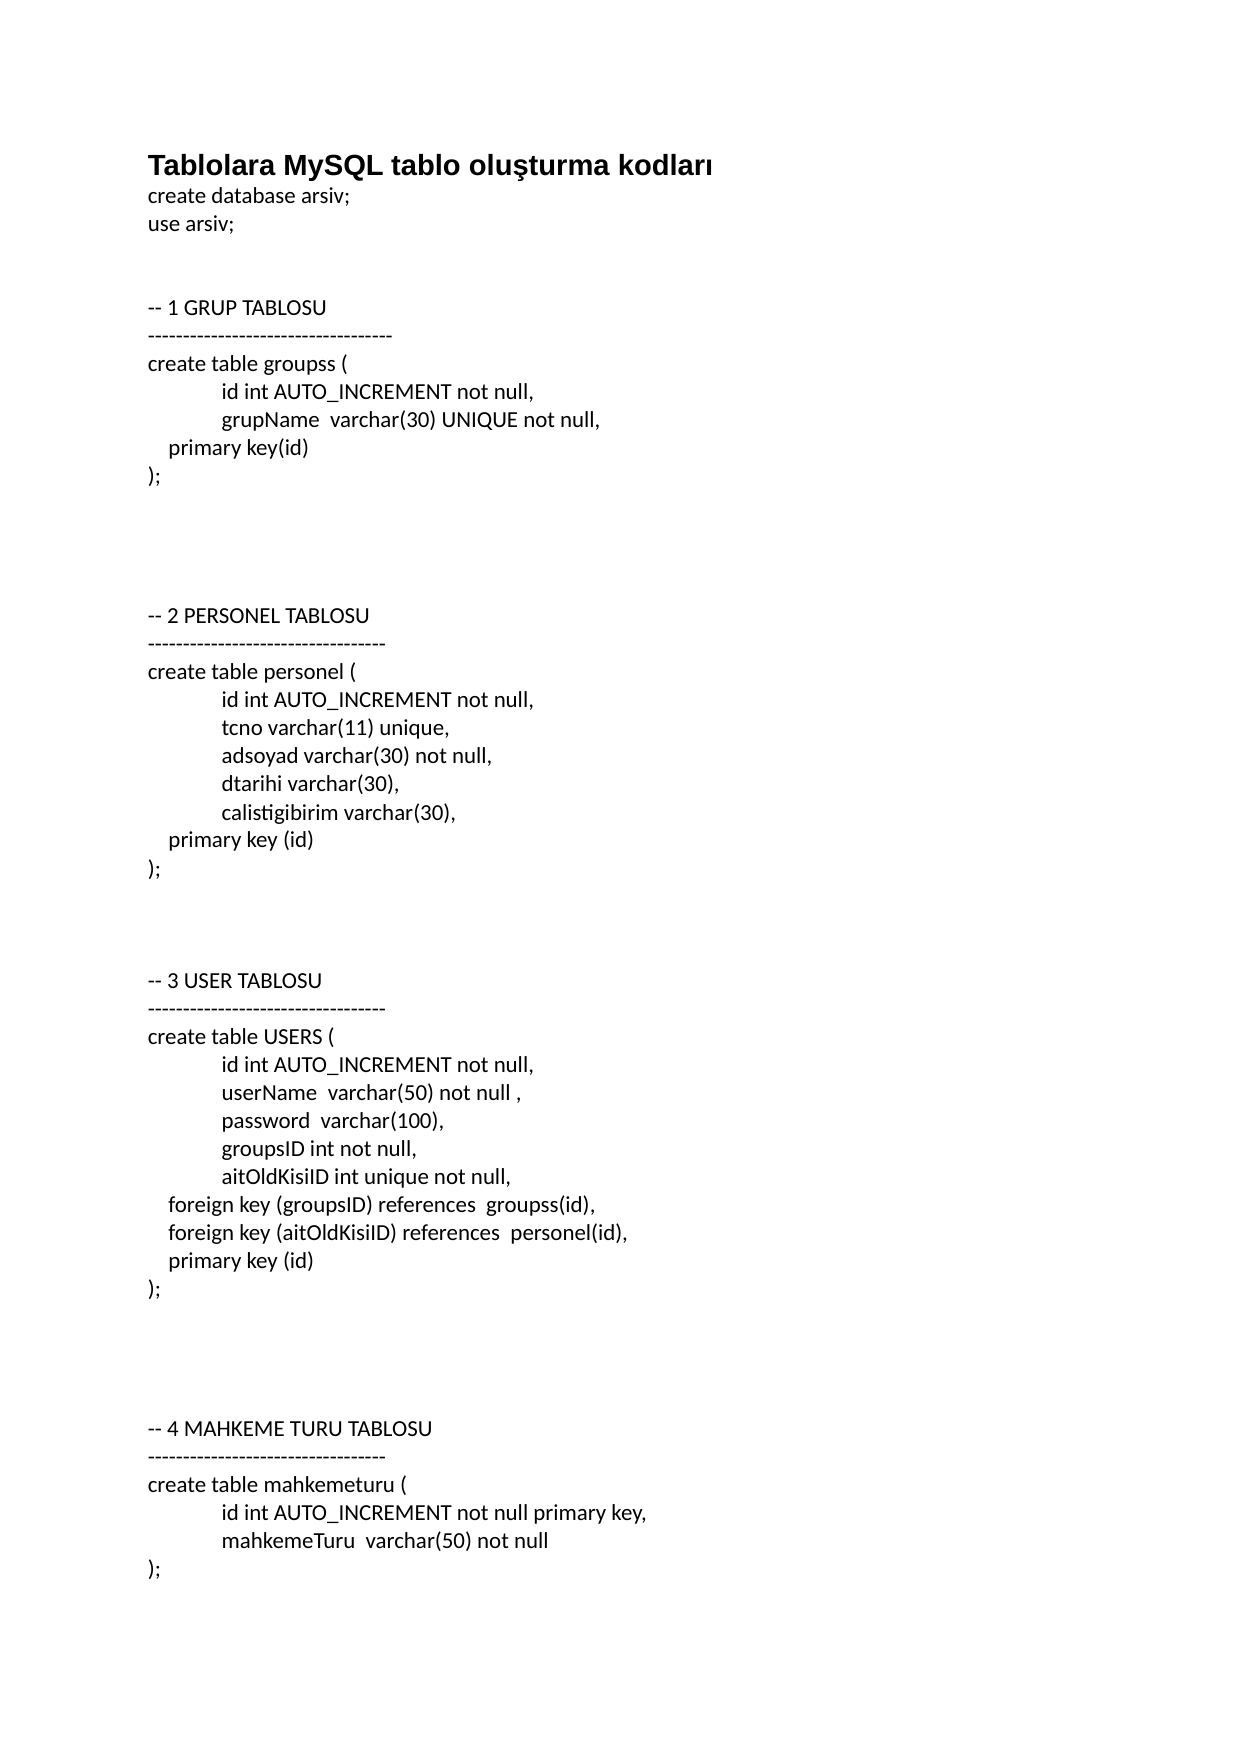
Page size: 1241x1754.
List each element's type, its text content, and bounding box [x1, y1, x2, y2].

text ----------------------------------- [148, 321, 1093, 349]
text ); [148, 1554, 1093, 1582]
text groupsID int not null, [148, 1134, 1093, 1162]
text create table groupss ( [148, 349, 1093, 377]
text dtarihi varchar(30), [148, 769, 1093, 798]
subtitle Tablolara MySQL tablo oluşturma kodları [148, 148, 1093, 181]
text -- 3 USER TABLOSU [148, 966, 1093, 994]
text aitOldKisiID int unique not null, [148, 1162, 1093, 1190]
text adsoyad varchar(30) not null, [148, 742, 1093, 769]
text grupName varchar(30) UNIQUE not null, [148, 405, 1093, 433]
text ---------------------------------- [148, 994, 1093, 1022]
text ---------------------------------- [148, 629, 1093, 657]
text use arsiv; [148, 209, 1093, 237]
text foreign key (groupsID) references groupss(id), [148, 1190, 1093, 1218]
text id int AUTO_INCREMENT not null, [148, 1050, 1093, 1078]
text id int AUTO_INCREMENT not null primary key, [148, 1498, 1093, 1526]
text mahkemeTuru varchar(50) not null [148, 1526, 1093, 1554]
text id int AUTO_INCREMENT not null, [148, 377, 1093, 405]
text primary key (id) [148, 826, 1093, 854]
text -- 2 PERSONEL TABLOSU [148, 601, 1093, 629]
text id int AUTO_INCREMENT not null, [148, 686, 1093, 713]
text create table personel ( [148, 657, 1093, 686]
text password varchar(100), [148, 1106, 1093, 1134]
text tcno varchar(11) unique, [148, 713, 1093, 742]
text create table mahkemeturu ( [148, 1470, 1093, 1498]
text ); [148, 461, 1093, 489]
text foreign key (aitOldKisiID) references personel(id), [148, 1218, 1093, 1246]
text primary key(id) [148, 433, 1093, 461]
text userName varchar(50) not null , [148, 1078, 1093, 1106]
text ); [148, 1274, 1093, 1302]
text -- 1 GRUP TABLOSU [148, 293, 1093, 321]
text ---------------------------------- [148, 1442, 1093, 1470]
text ); [148, 854, 1093, 882]
text primary key (id) [148, 1246, 1093, 1274]
text create database arsiv; [148, 181, 1093, 209]
text -- 4 MAHKEME TURU TABLOSU [148, 1414, 1093, 1442]
text create table USERS ( [148, 1022, 1093, 1050]
text calistigibirim varchar(30), [148, 798, 1093, 826]
